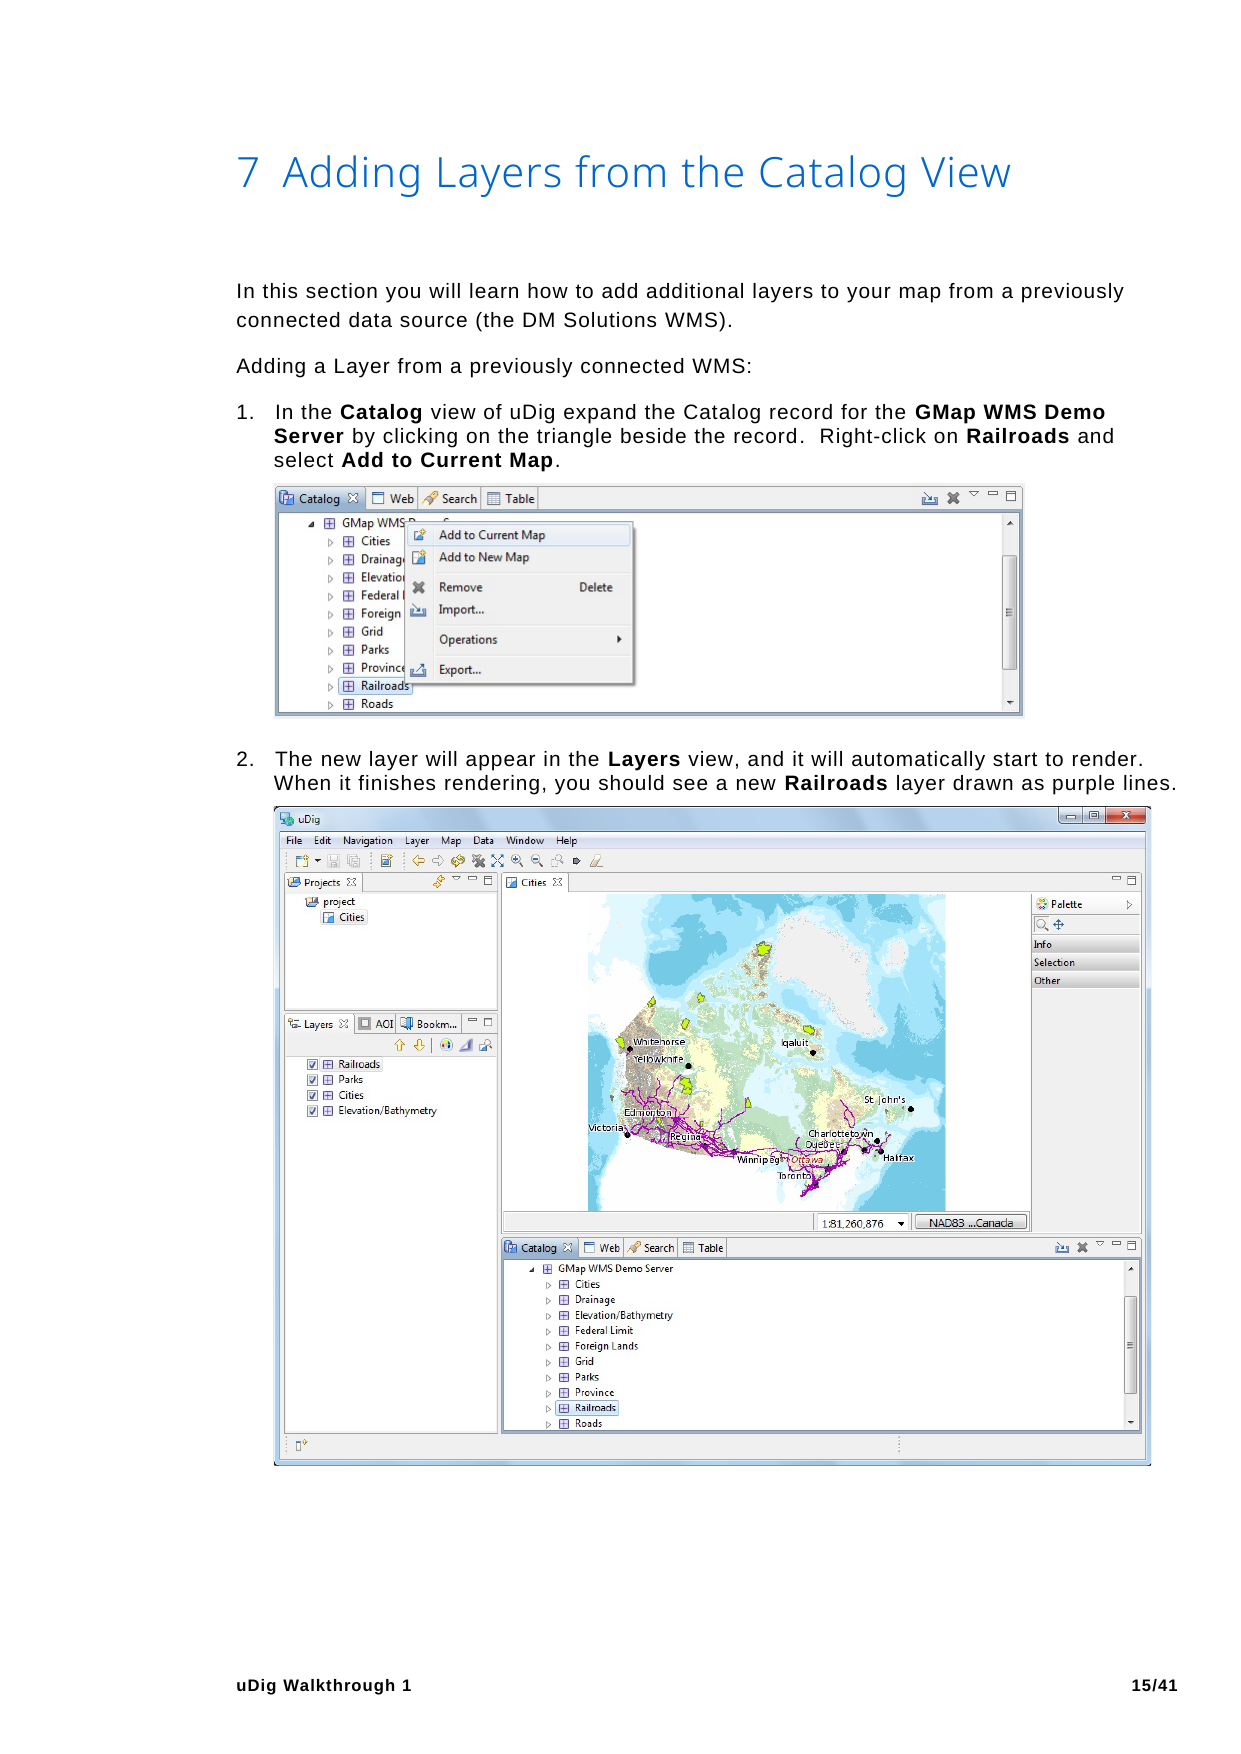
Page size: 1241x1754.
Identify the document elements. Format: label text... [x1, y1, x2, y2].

picture [273, 806, 1152, 1466]
subtitle Adding Layers from the Catalog View [236, 143, 1181, 200]
text In this section you will learn how to add additional layers to your map from a previously connected data source (the DM Solutions WMS). [236, 279, 1181, 332]
list In the Catalog view of uDig expand the Catalog record for the GMap WMS Demo Server by clicking on the triangle beside the record. Right-click on Railroads and select Add to Current Map. [236, 400, 1181, 731]
text Adding a Layer from a previously connected WMS: [236, 354, 1181, 378]
list The new layer will appear in the Layers view, and it will automatically start to render. When it finishes rendering, you should see a new Railroads layer drawn as purple lines. [236, 747, 1181, 1477]
picture [273, 483, 1025, 719]
